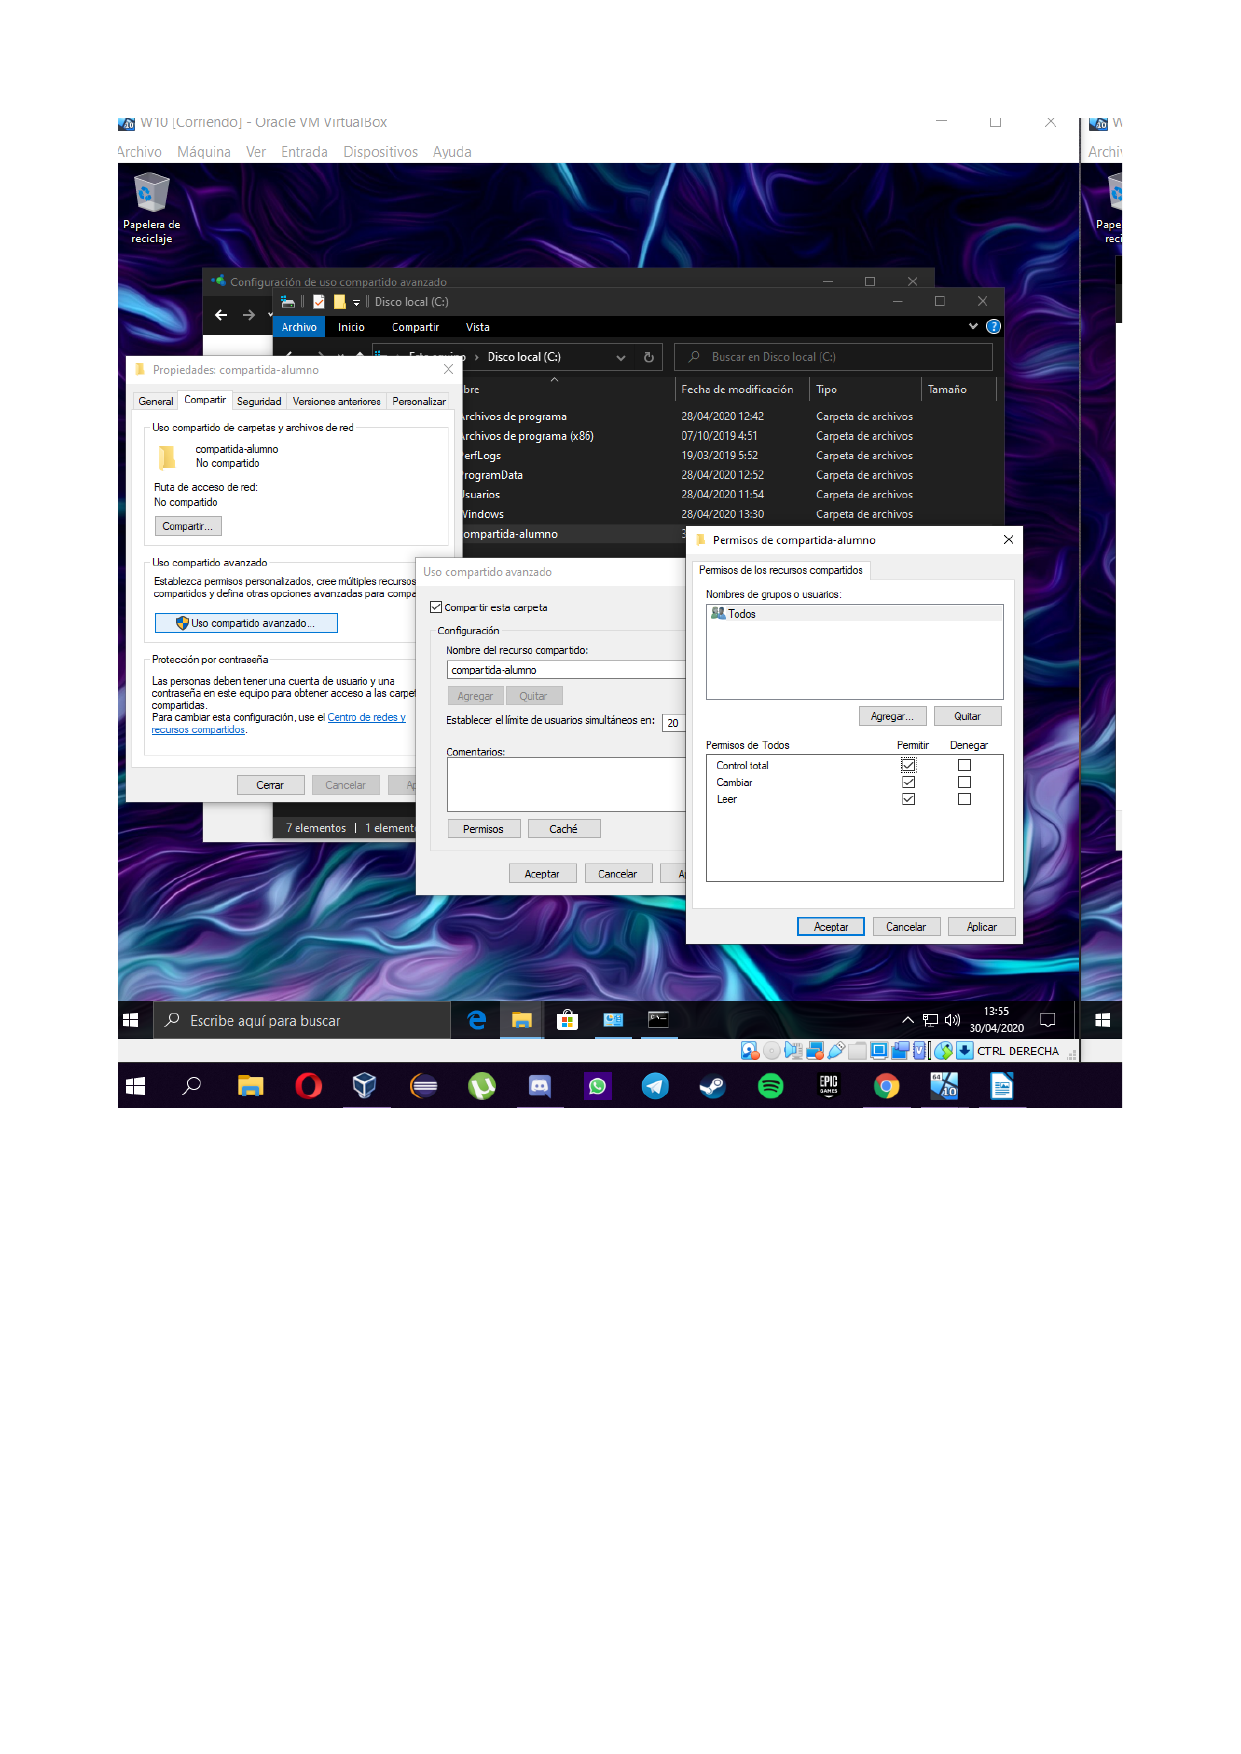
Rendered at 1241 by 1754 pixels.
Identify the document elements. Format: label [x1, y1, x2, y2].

picture [118, 118, 1123, 1108]
